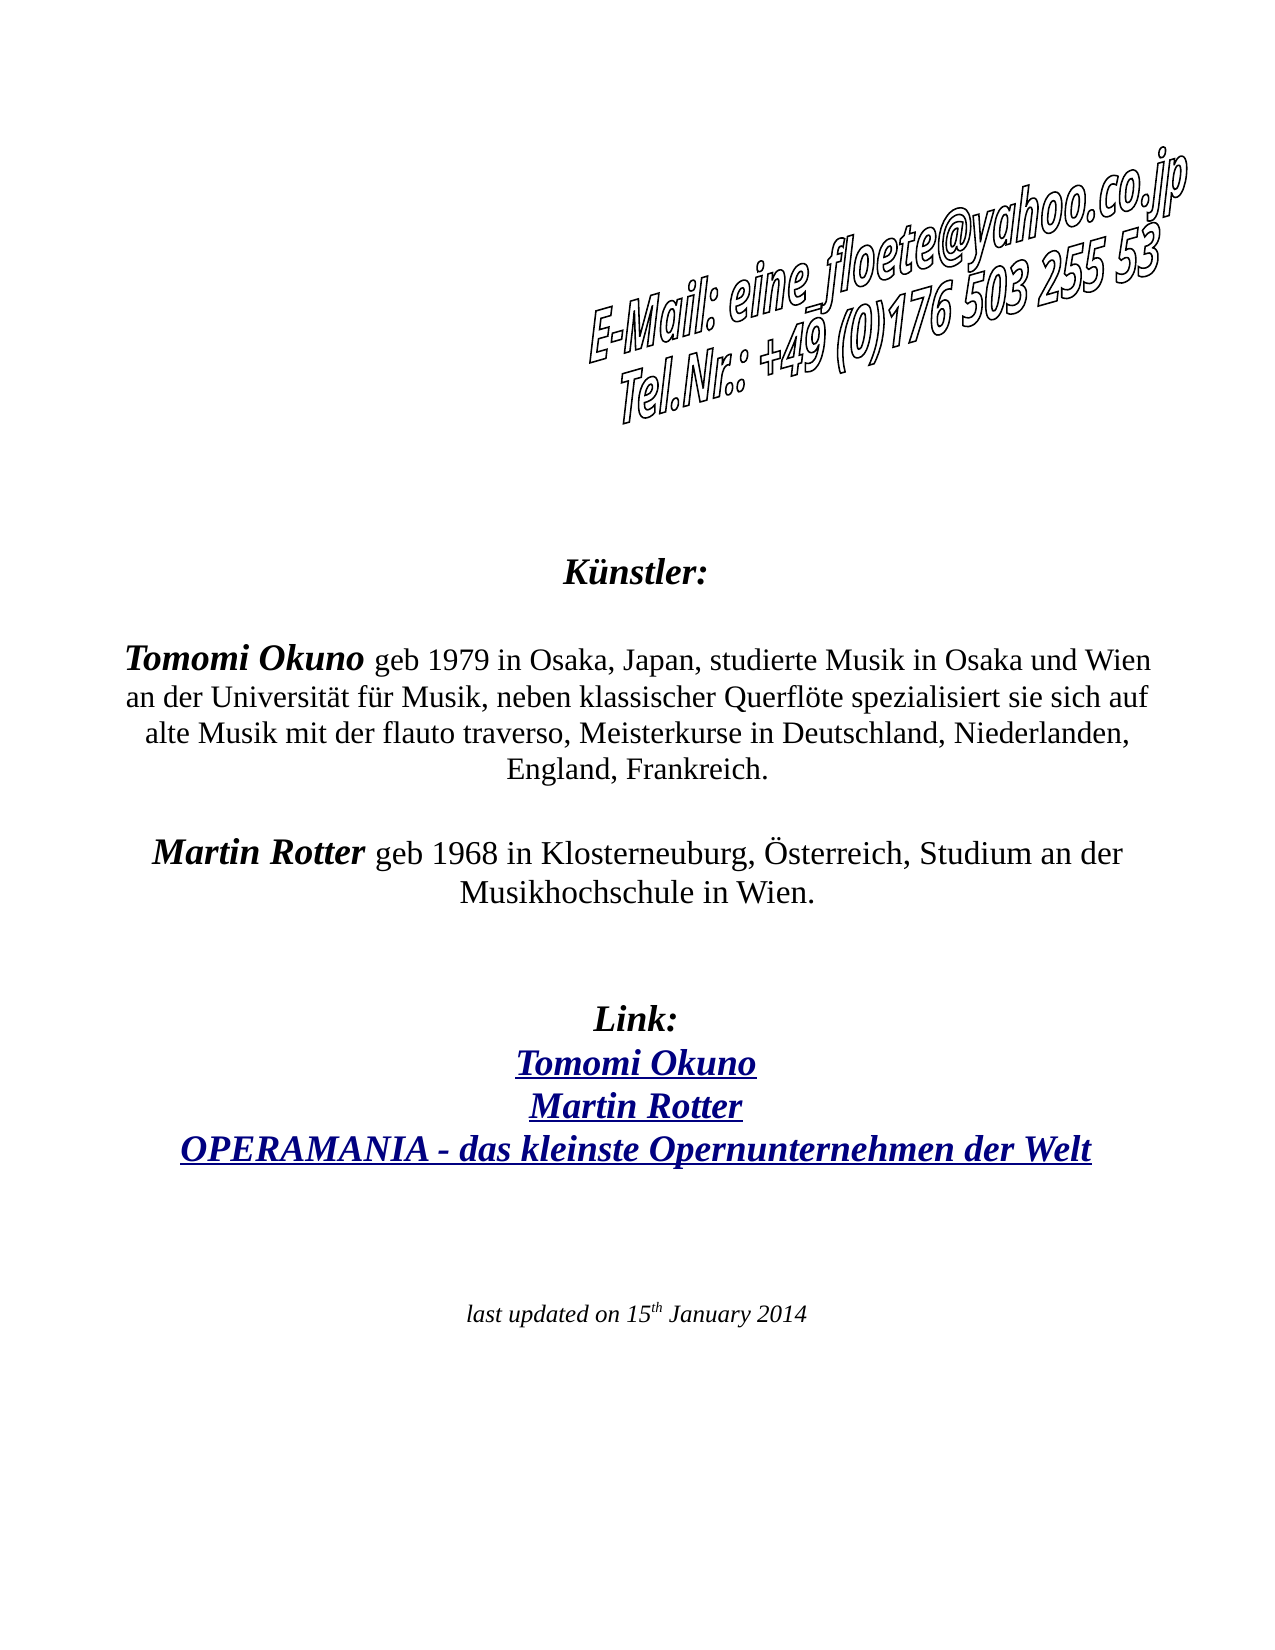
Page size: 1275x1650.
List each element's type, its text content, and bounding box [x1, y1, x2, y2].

text Martin Rotter geb 1968 in Klosterneuburg, Österreich, Studium an der Musikhochschule in Wien. [118, 829, 1157, 911]
text Link: [118, 997, 1157, 1040]
text Tomomi Okuno geb 1979 in Osaka, Japan, studierte Musik in Osaka und Wien an der Universität für Musik, neben klassischer Querflöte spezialisiert sie sich auf alte Musik mit der flauto traverso, Meisterkurse in Deutschland, Niederlanden, England, Frankreich. [118, 636, 1157, 787]
text OPERAMANIA - das kleinste Opernunternehmen der Welt [118, 1126, 1157, 1169]
text last updated on 15th January 2014 [118, 1299, 1157, 1327]
text Künstler: [118, 549, 1157, 592]
text Tomomi Okuno [118, 1040, 1157, 1083]
text Martin Rotter [118, 1083, 1157, 1126]
